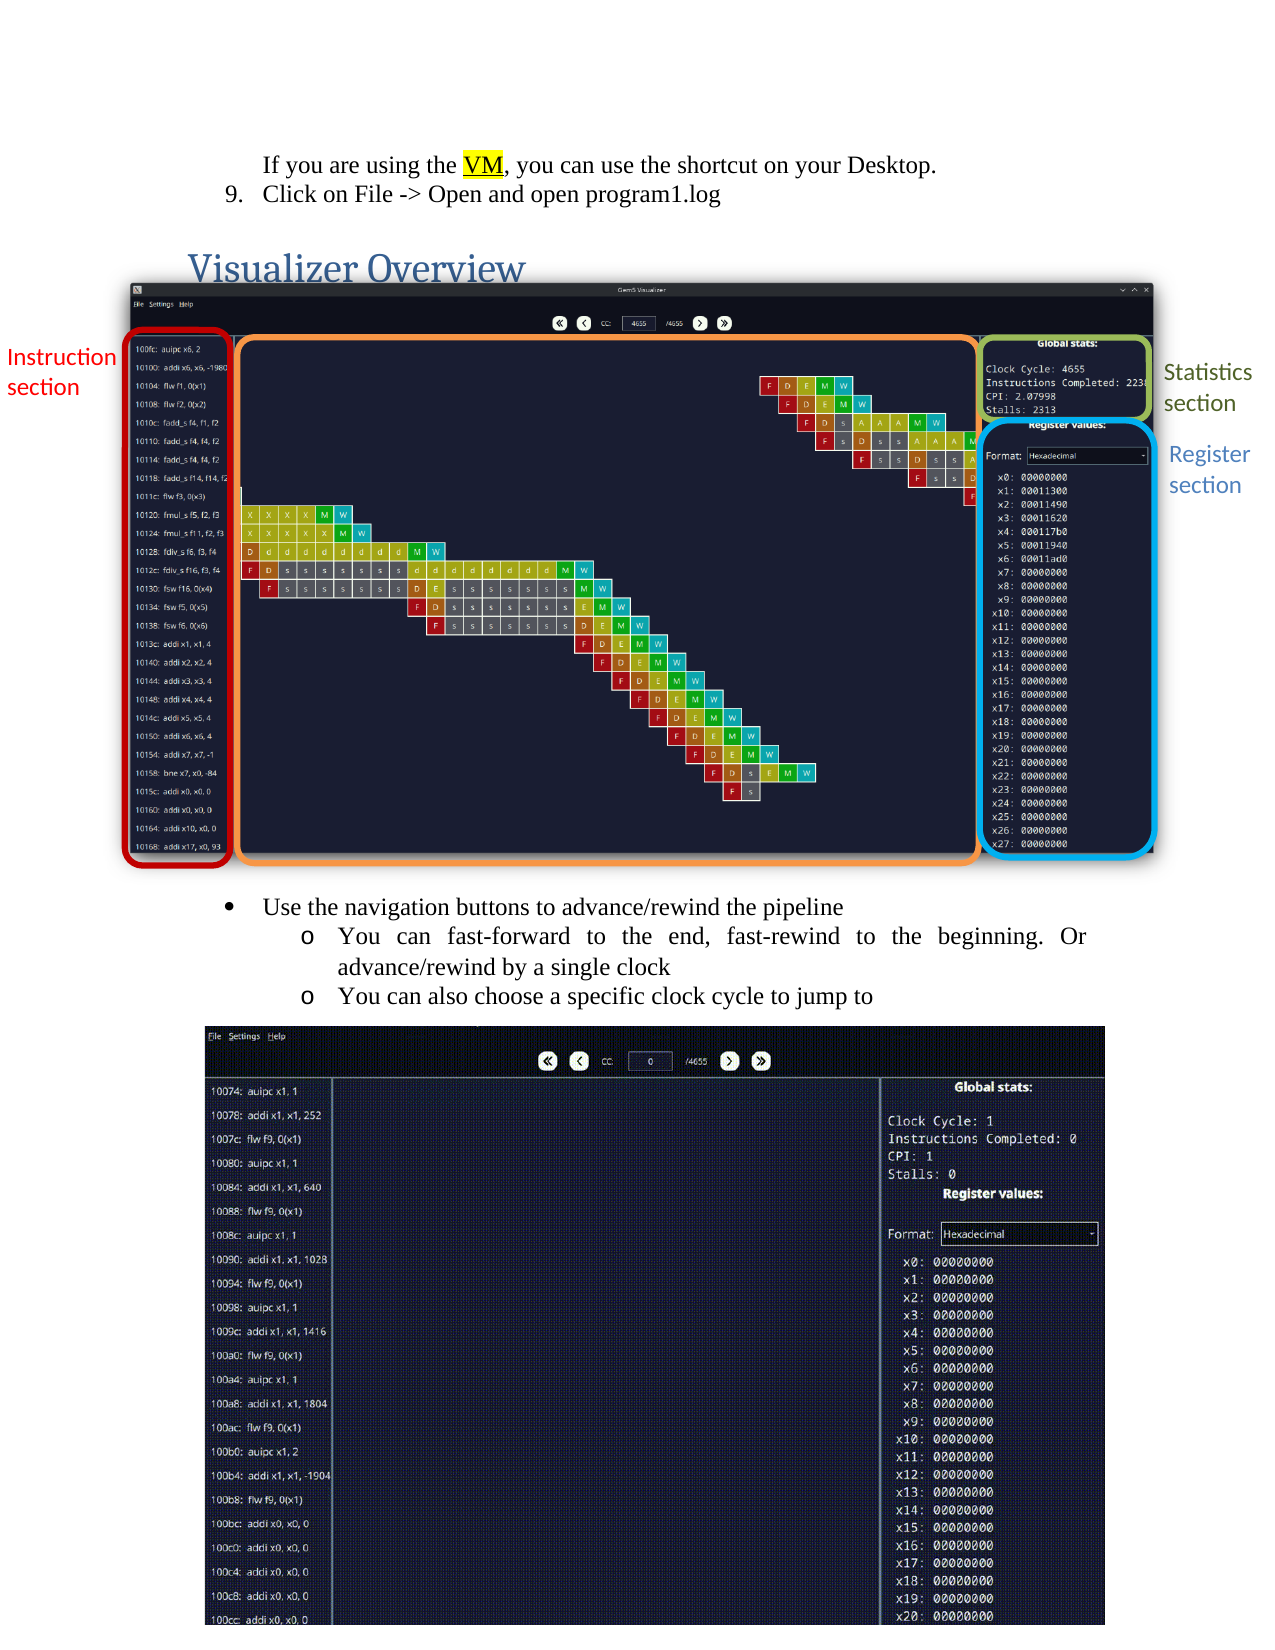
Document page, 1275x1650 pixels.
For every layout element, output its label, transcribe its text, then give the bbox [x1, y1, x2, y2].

text Instruction [7, 341, 199, 371]
text Statistics [1185, 356, 1275, 387]
list You can fast-forward to the end, fast-rewind to the beginning. Or advance/rewind by a single clock [300, 921, 1087, 981]
list You can also choose a specific clock cycle to jump to [300, 981, 1087, 1012]
picture [984, 424, 1150, 854]
picture [98, 257, 1185, 890]
list If you are using the VM, you can use the shortcut on your Desktop. [262, 150, 1087, 179]
text section [1185, 387, 1275, 414]
subtitle Visualizer Overview [187, 245, 1087, 257]
list Click on File -> Open and open program1.log [225, 179, 1087, 207]
text section [1185, 469, 1275, 497]
list Use the navigation buttons to advance/rewind the pipeline [225, 892, 1087, 921]
picture [241, 341, 975, 860]
picture [982, 420, 987, 428]
picture [984, 341, 1145, 416]
picture [204, 1026, 1105, 1625]
picture [128, 333, 227, 862]
text Register [1185, 439, 1275, 469]
text section [7, 371, 199, 399]
